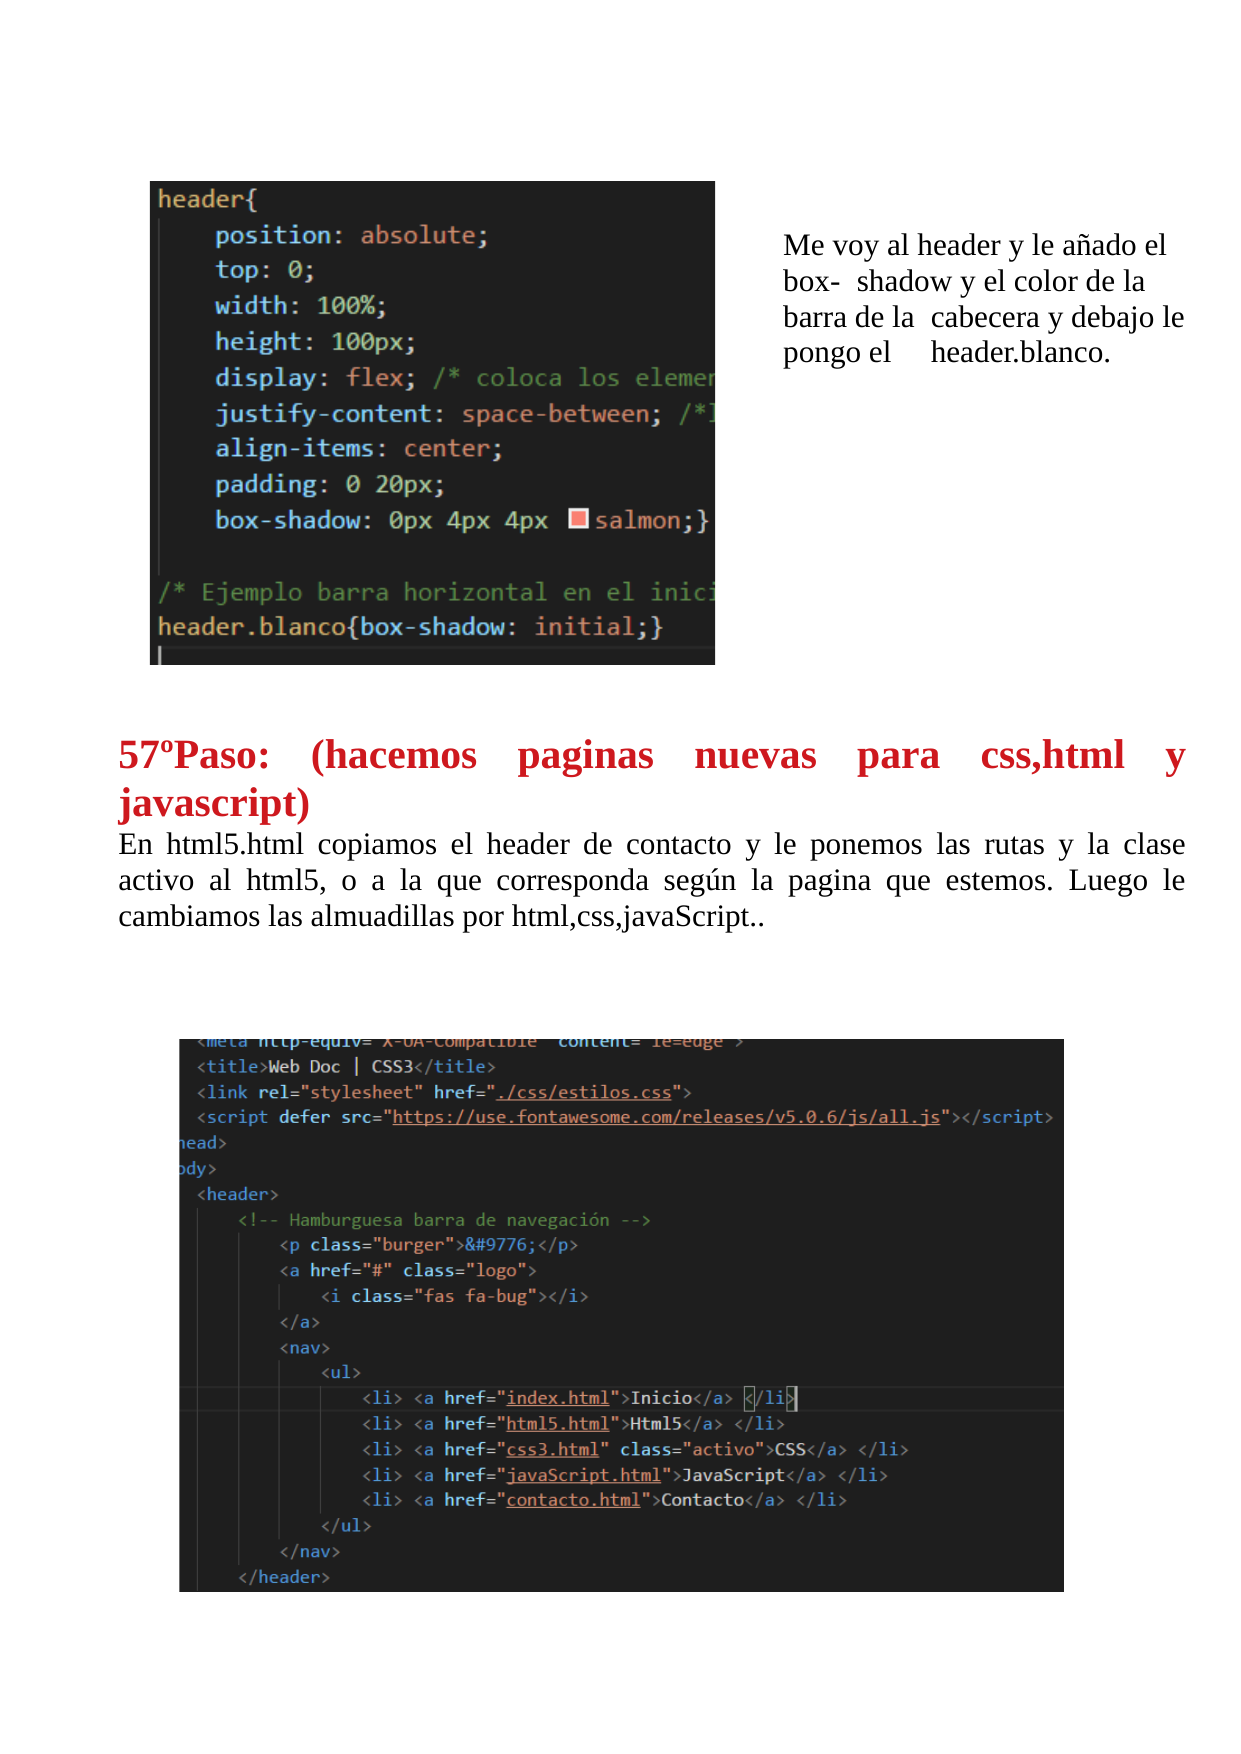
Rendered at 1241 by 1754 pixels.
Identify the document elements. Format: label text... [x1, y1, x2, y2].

picture [149, 181, 716, 665]
text [118, 226, 149, 370]
text Me voy al header y le añado el box- shadow y el color de la barra de la cabecera y debajo le pongo el header.blanco. [716, 226, 1187, 370]
picture [179, 1039, 1064, 1592]
text 57ºPaso: (hacemos paginas nuevas para css,html y javascript) [118, 729, 1187, 825]
text En html5.html copiamos el header de contacto y le ponemos las rutas y la clase activo al html5, o a la que corresponda según la pagina que estemos. Luego le cambiamos las almuadillas por html,css,javaScript.. [118, 825, 1187, 933]
